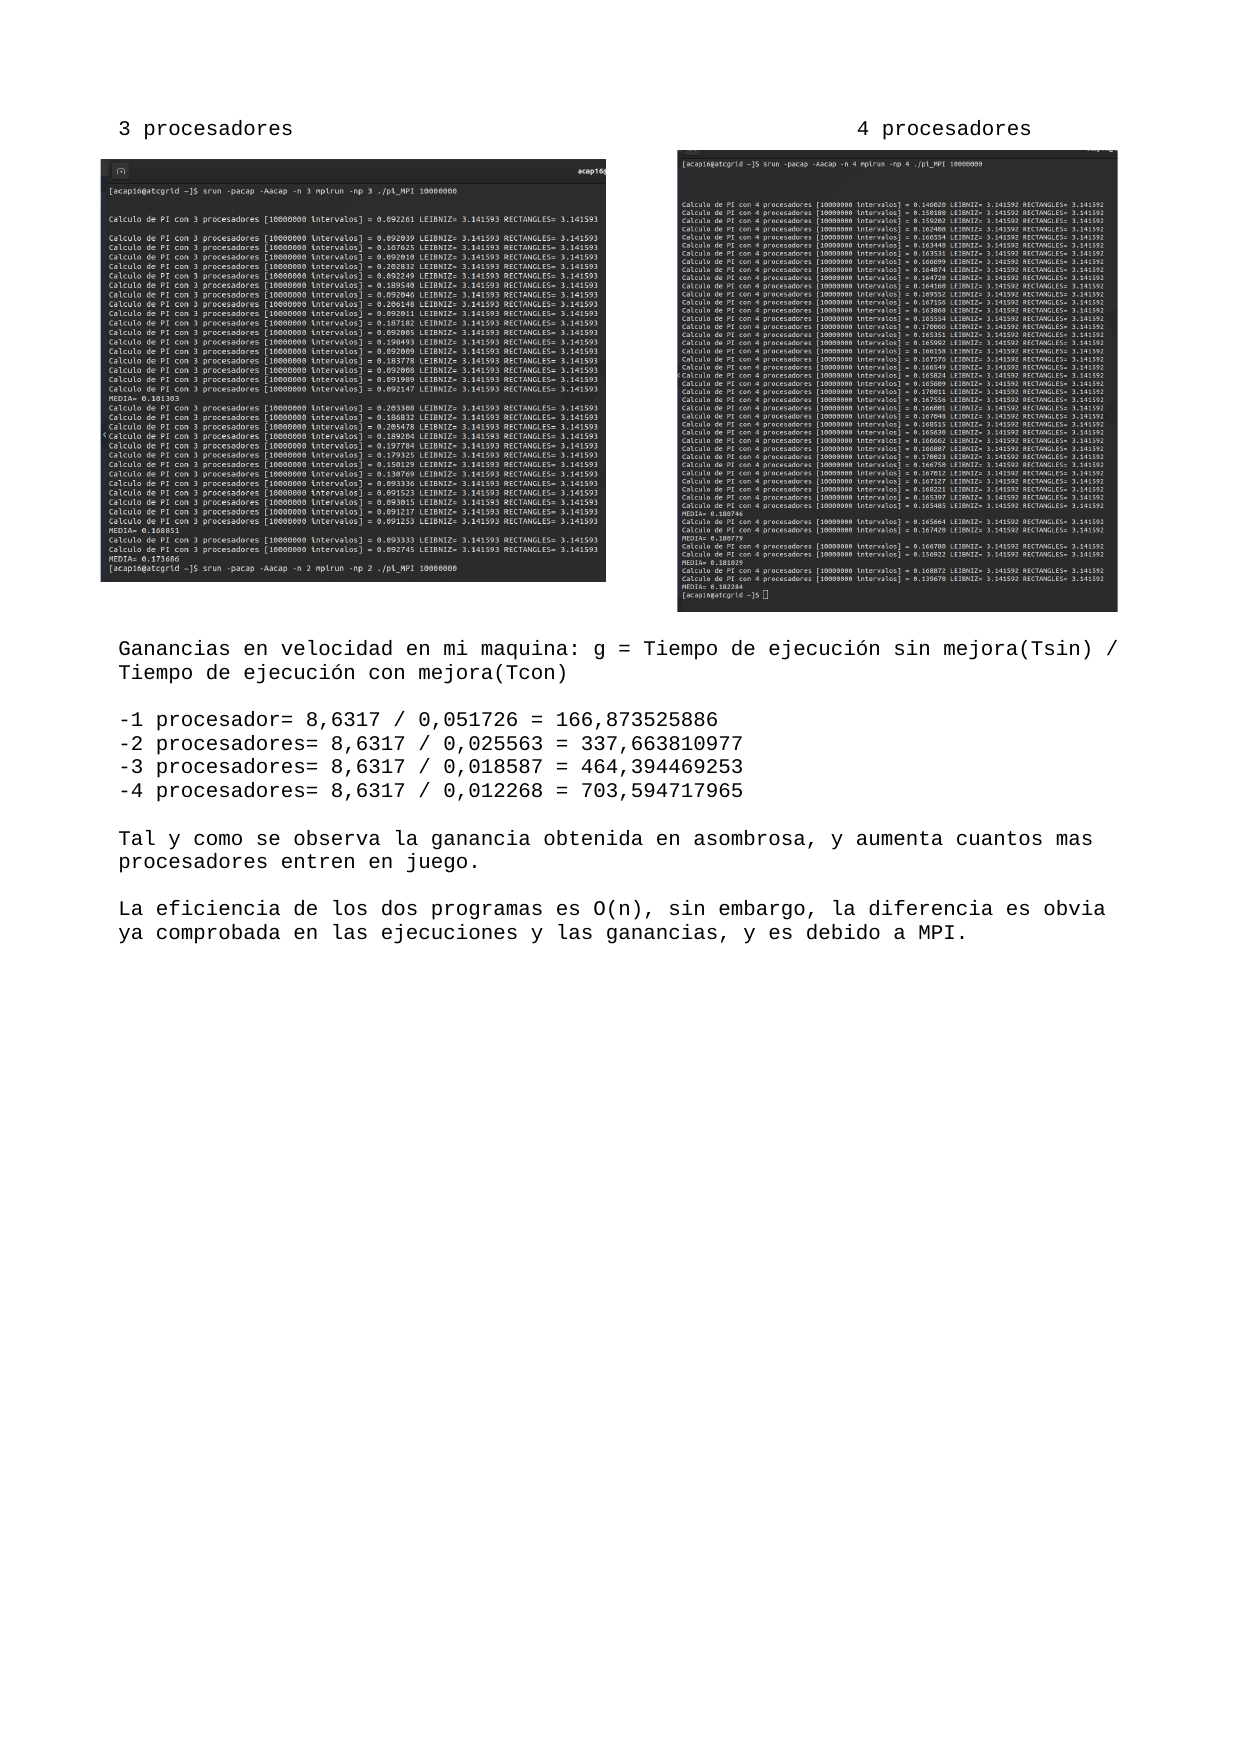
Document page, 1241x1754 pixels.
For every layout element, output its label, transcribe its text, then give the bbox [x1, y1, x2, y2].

text -2 procesadores= 8,6317 / 0,025563 = 337,663810977 [118, 733, 1122, 757]
picture [398, 159, 509, 582]
text -1 procesador= 8,6317 / 0,051726 = 166,873525886 [118, 709, 1122, 733]
text -3 procesadores= 8,6317 / 0,018587 = 464,394469253 [118, 757, 1122, 780]
text -4 procesadores= 8,6317 / 0,012268 = 703,594717965 [118, 780, 1122, 804]
text Tal y como se observa la ganancia obtenida en asombrosa, y aumenta cuantos mas procesadores entren en juego. [118, 827, 1122, 875]
text La eficiencia de los dos programas es O(n), sin embargo, la diferencia es obvia ya comprobada en las ejecuciones y las ganancias, y es debido a MPI. [118, 898, 1122, 946]
text 3 procesadores 4 procesadores [118, 118, 1122, 142]
text Ganancias en velocidad en mi maquina: g = Tiempo de ejecución sin mejora(Tsin) / Tiempo de ejecución con mejora(Tcon) [118, 638, 1122, 686]
picture [939, 150, 1036, 612]
